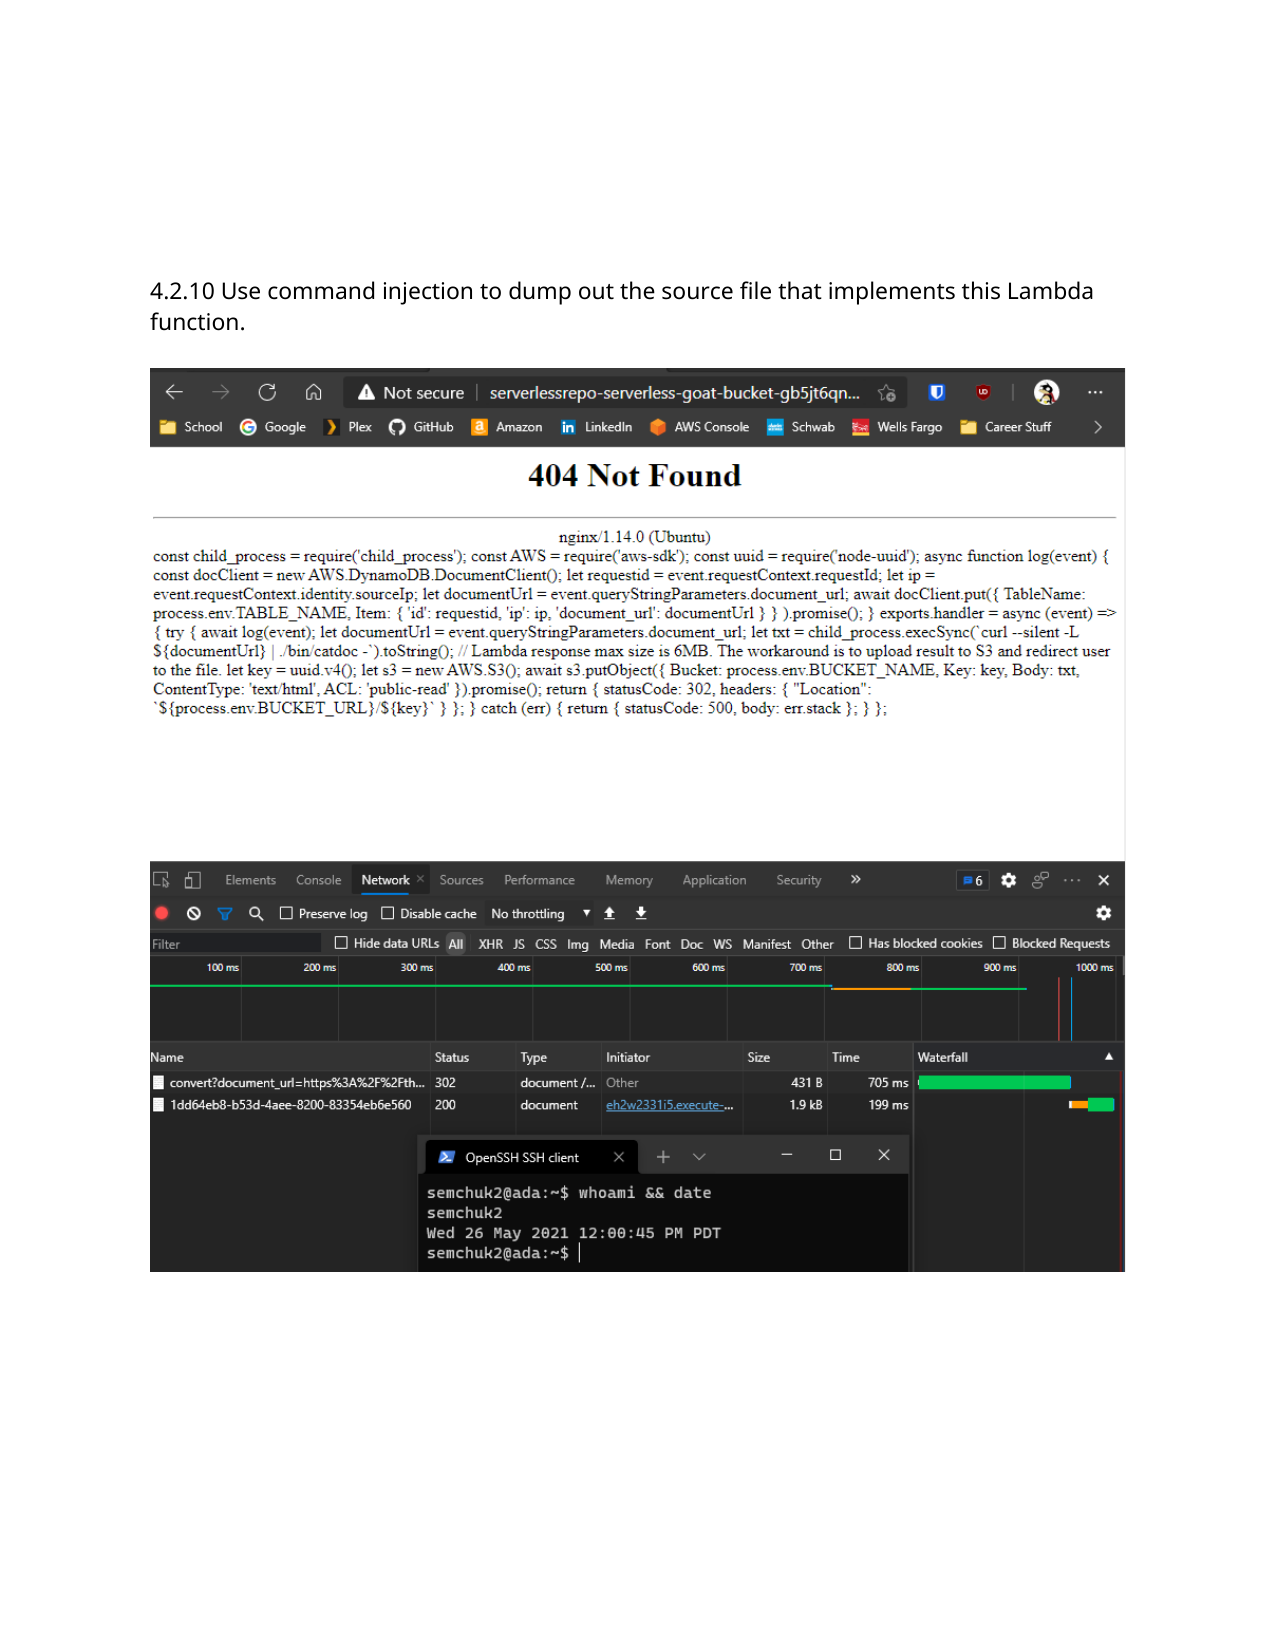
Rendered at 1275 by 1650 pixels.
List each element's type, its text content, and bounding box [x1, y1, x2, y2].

text 4.2.10 Use command injection to dump out the source file that implements this Lambda function. [150, 275, 1125, 337]
picture [150, 368, 1125, 1272]
